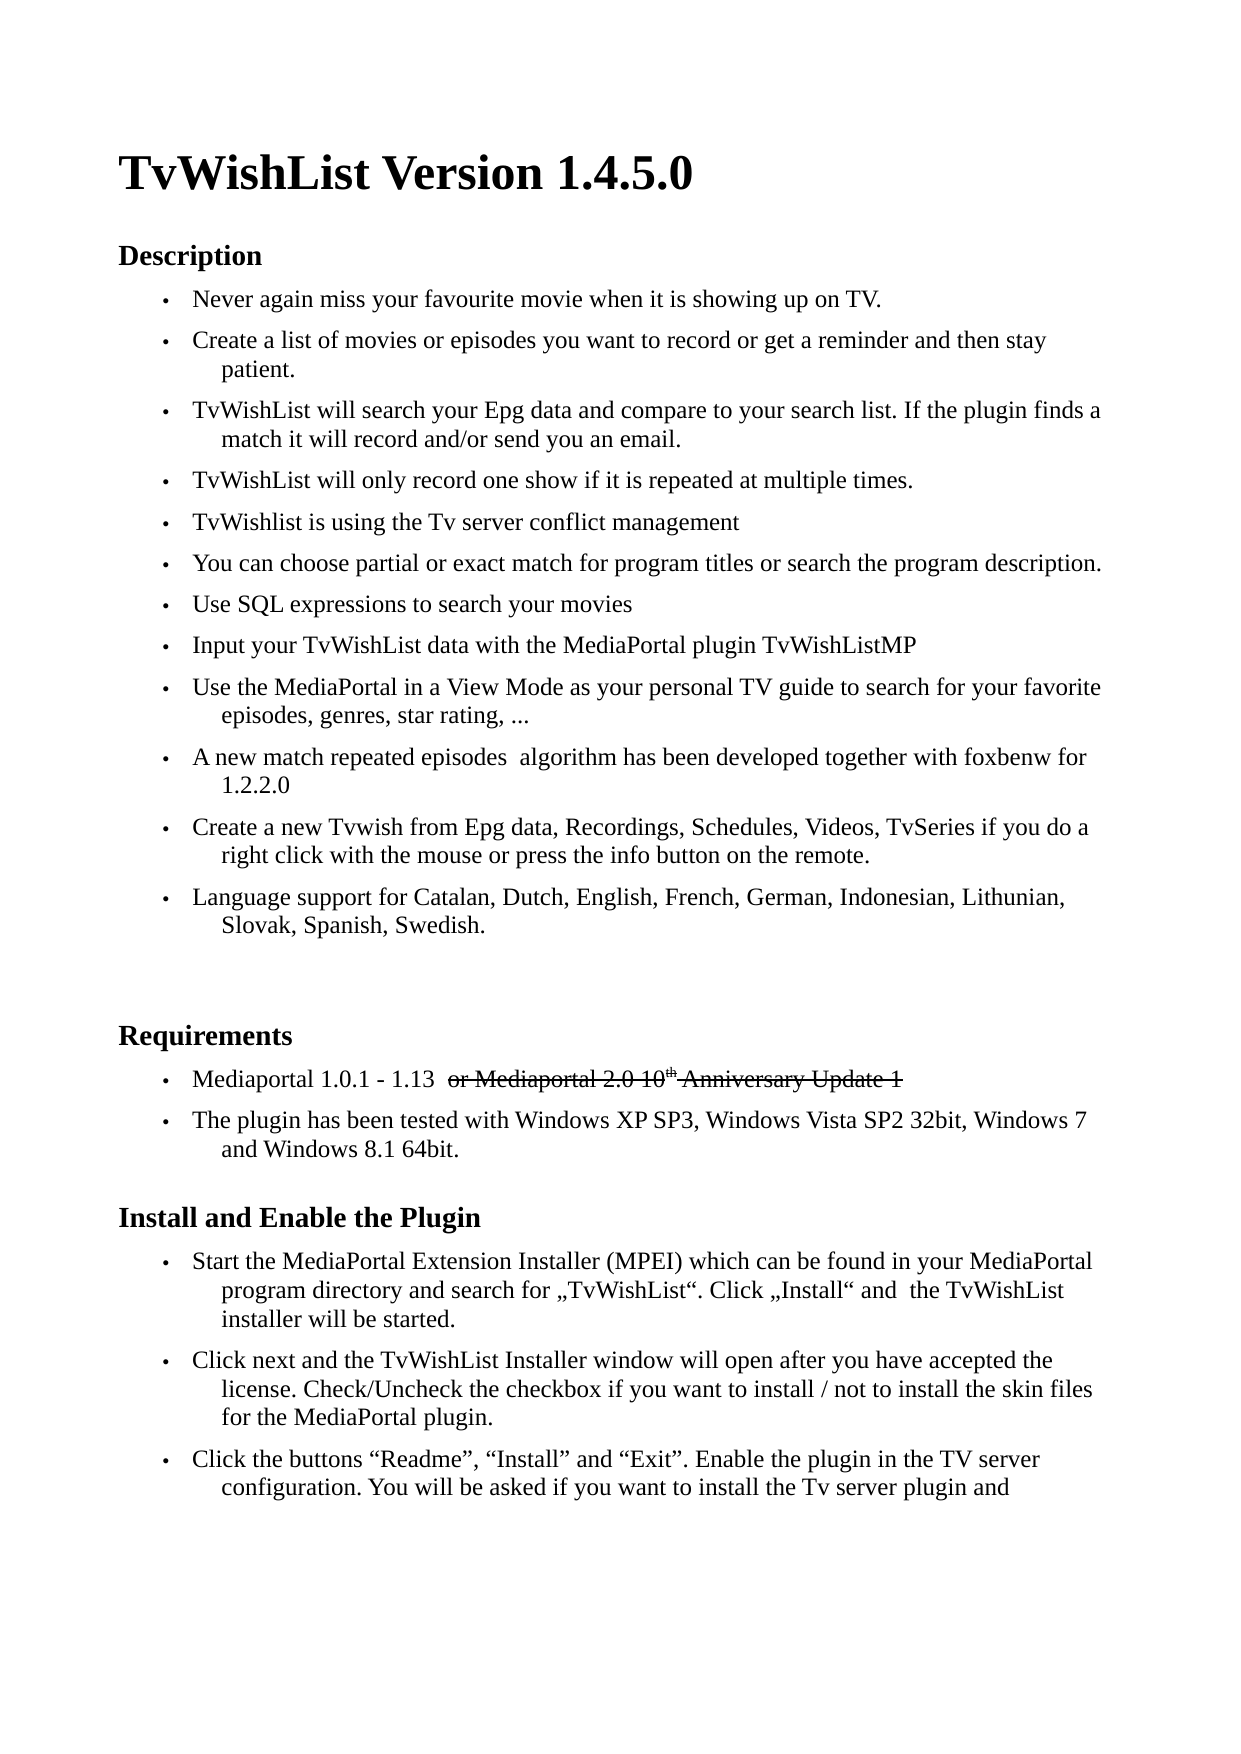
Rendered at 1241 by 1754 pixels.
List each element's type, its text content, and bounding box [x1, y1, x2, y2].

list Language support for Catalan, Dutch, English, French, German, Indonesian, Lithunian, Slovak, Spanish, Swedish. [162, 882, 1122, 939]
list Start the MediaPortal Extension Installer (MPEI) which can be found in your MediaPortal program directory and search for „TvWishList“. Click „Install“ and the TvWishList installer will be started. [162, 1246, 1122, 1332]
list Create a list of movies or episodes you want to record or get a reminder and then stay patient. [162, 325, 1122, 383]
list Use the MediaPortal in a View Mode as your personal TV guide to search for your favorite episodes, genres, star rating, ... [162, 672, 1122, 729]
list TvWishList will only record one show if it is repeated at multiple times. [162, 465, 1122, 494]
list Never again miss your favourite movie when it is showing up on TV. [162, 284, 1122, 313]
text Requirements [118, 1018, 1122, 1051]
list Click the buttons “Readme”, “Install” and “Exit”. Enable the plugin in the TV server configuration. You will be asked if you want to install the Tv server plugin and [162, 1444, 1122, 1501]
text Description [118, 238, 1122, 272]
list Create a new Tvwish from Epg data, Recordings, Schedules, Videos, TvSeries if you do a right click with the mouse or press the info button on the remote. [162, 812, 1122, 869]
text TvWishList Version 1.4.5.0 [118, 143, 1122, 201]
list You can choose partial or exact match for program titles or search the program description. [162, 548, 1122, 577]
text Install and Enable the Plugin [118, 1200, 1122, 1234]
list The plugin has been tested with Windows XP SP3, Windows Vista SP2 32bit, Windows 7 and Windows 8.1 64bit. [162, 1105, 1122, 1163]
list TvWishList will search your Epg data and compare to your search list. If the plugin finds a match it will record and/or send you an email. [162, 395, 1122, 453]
list Click next and the TvWishList Installer window will open after you have accepted the license. Check/Uncheck the checkbox if you want to install / not to install the skin files for the MediaPortal plugin. [162, 1345, 1122, 1431]
list TvWishlist is using the Tv server conflict management [162, 507, 1122, 535]
list Use SQL expressions to search your movies [162, 589, 1122, 618]
list A new match repeated episodes algorithm has been developed together with foxbenw for 1.2.2.0 [162, 742, 1122, 799]
list Mediaportal 1.0.1 - 1.13 or Mediaportal 2.0 10th Anniversary Update 1 [162, 1064, 1122, 1093]
list Input your TvWishList data with the MediaPortal plugin TvWishListMP [162, 630, 1122, 659]
